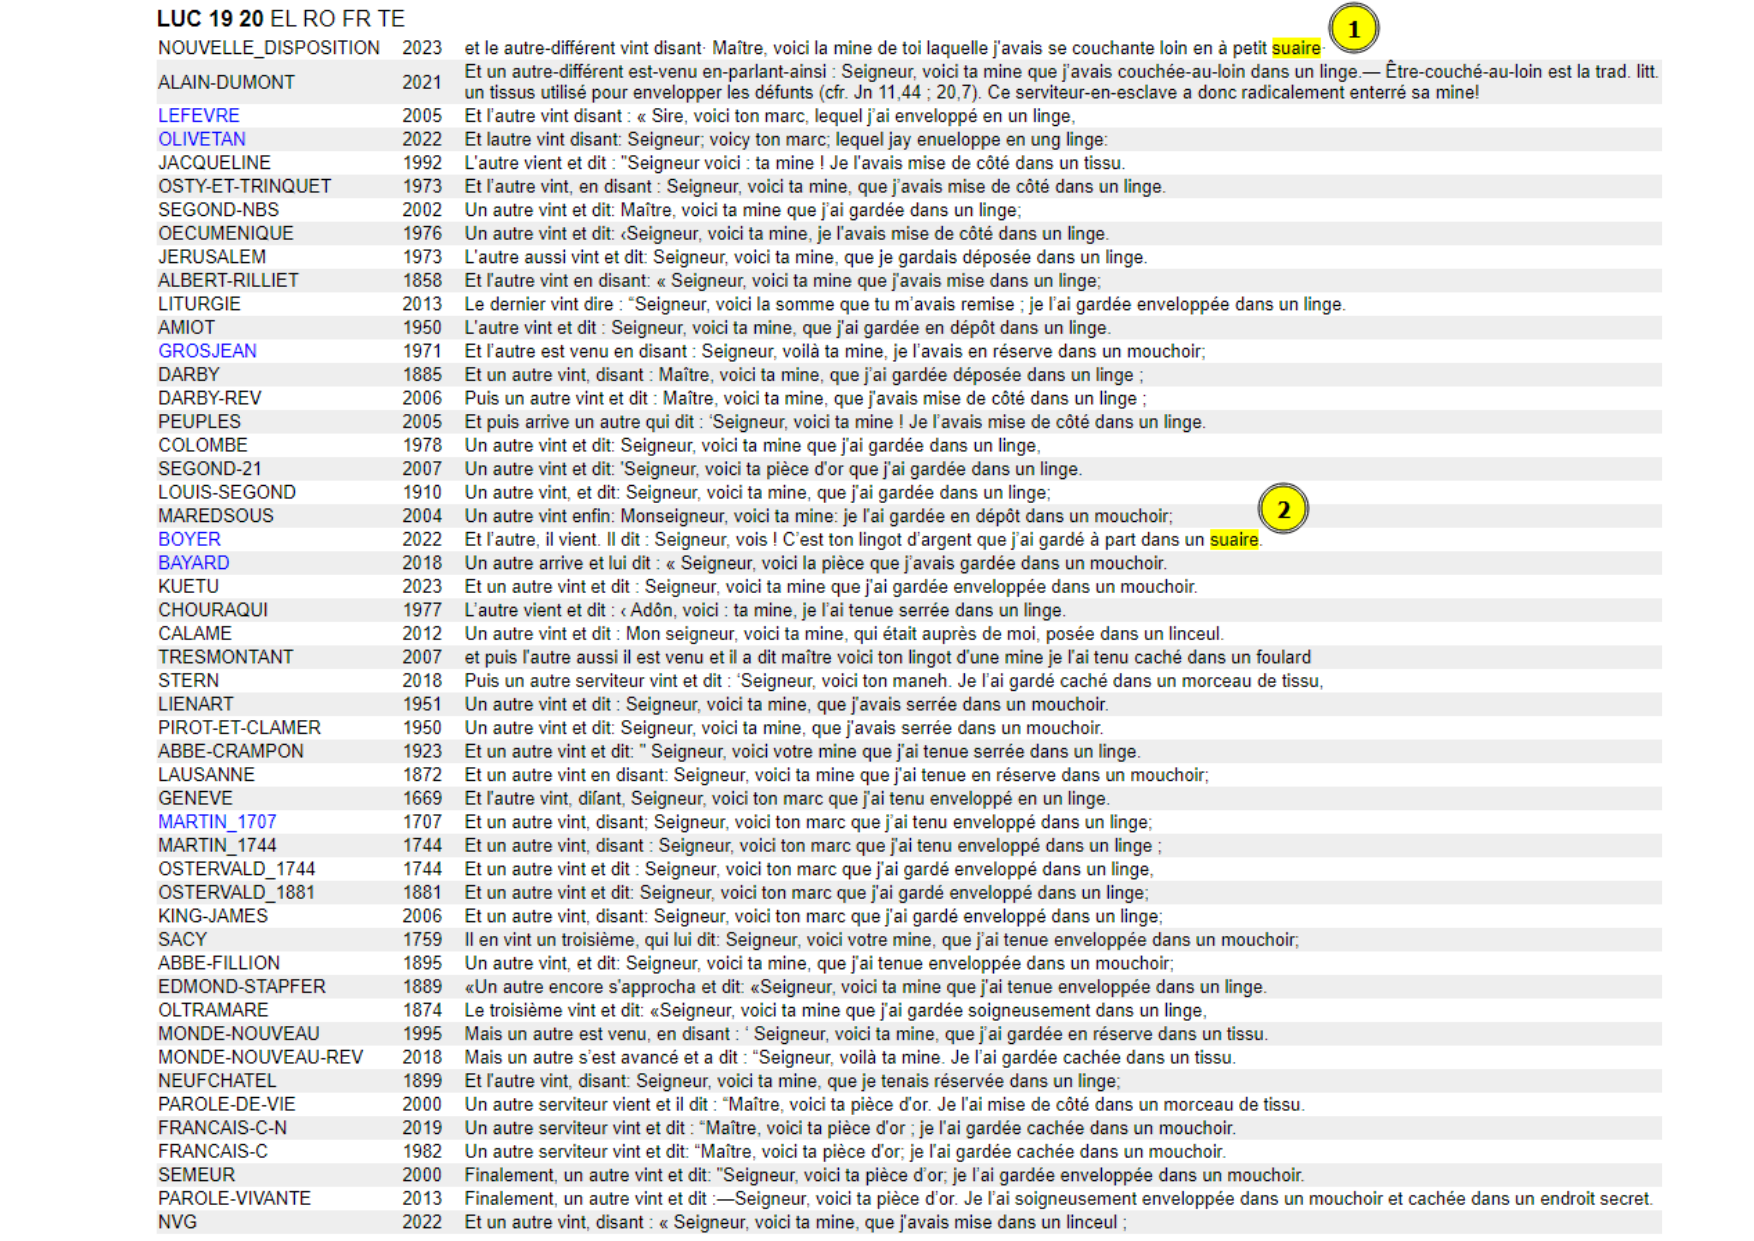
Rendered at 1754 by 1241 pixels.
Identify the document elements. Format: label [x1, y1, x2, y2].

picture [151, 0, 1663, 1241]
